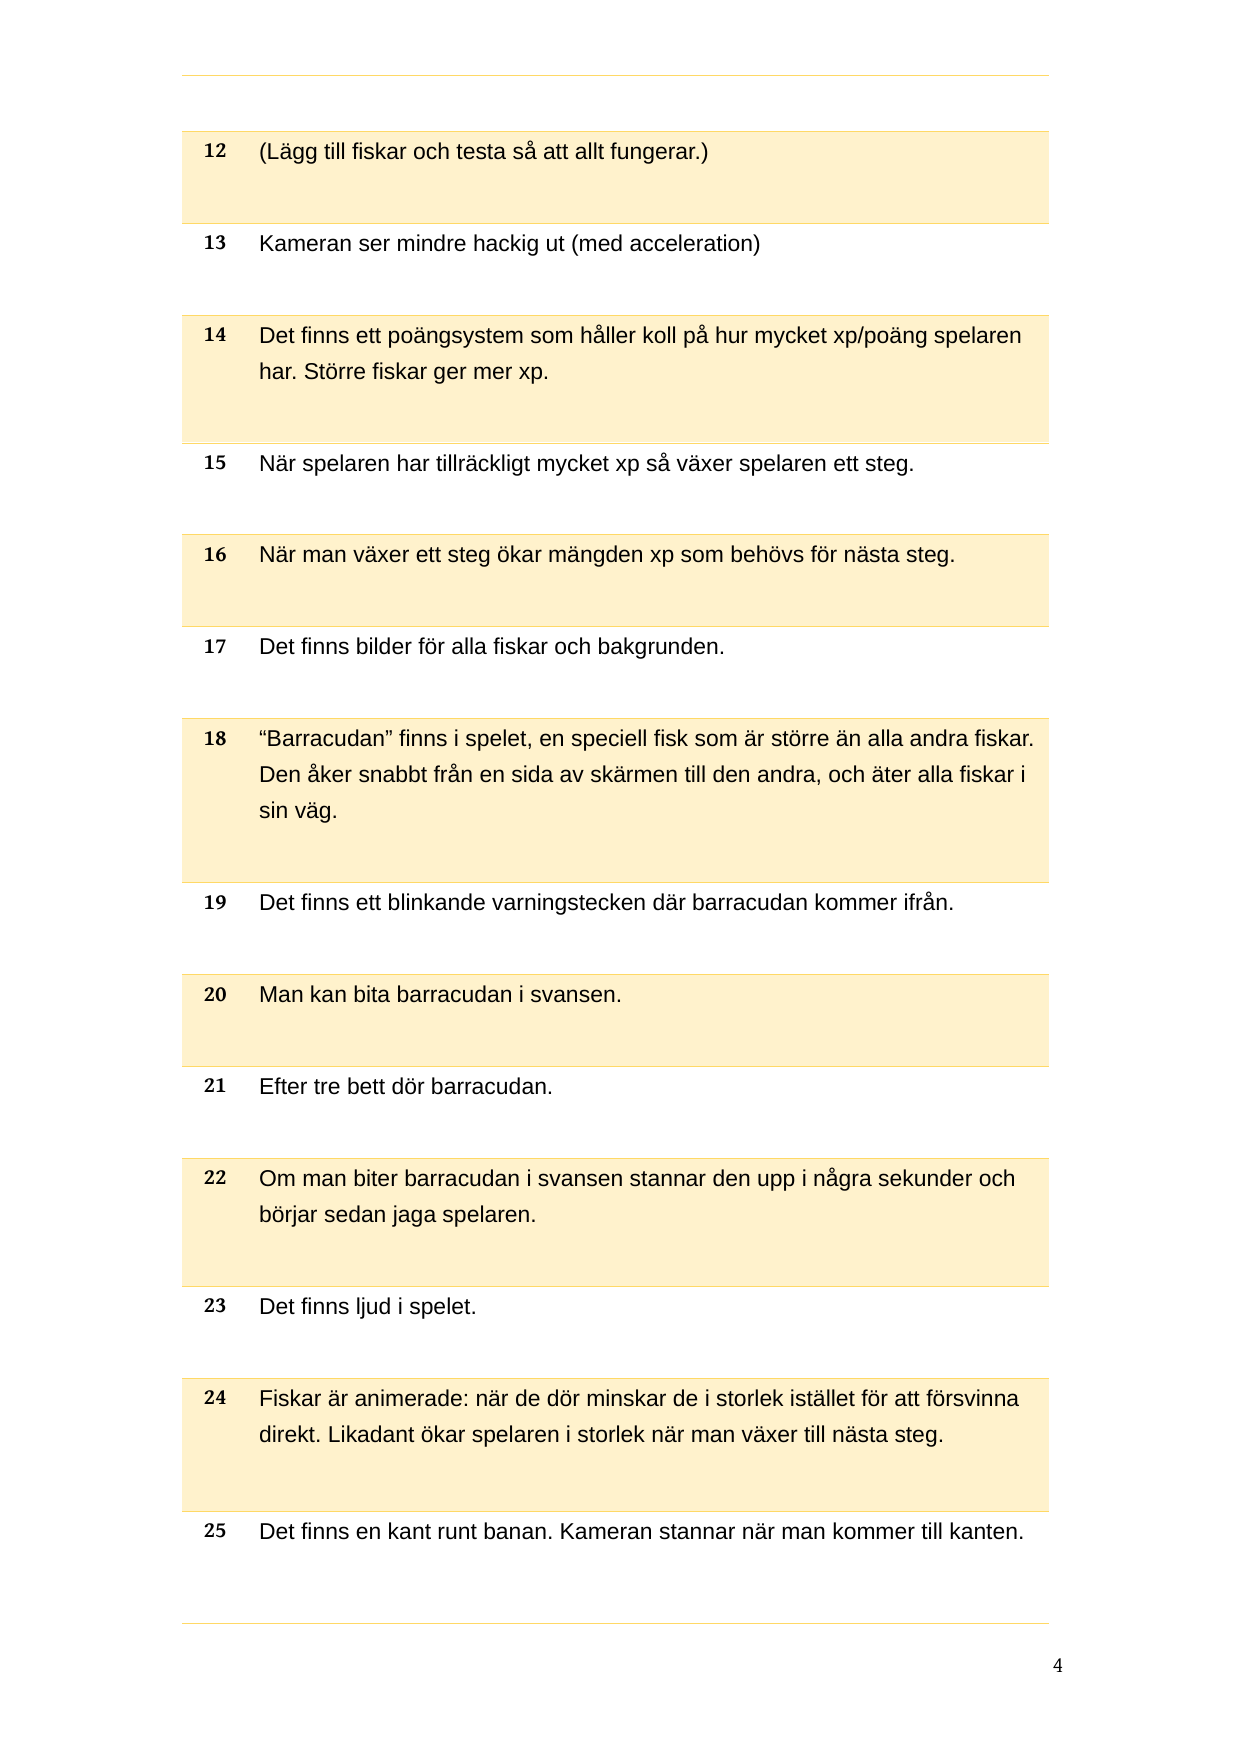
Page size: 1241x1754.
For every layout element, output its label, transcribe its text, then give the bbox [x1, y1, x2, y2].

table_cell Det finns ljud i spelet. [248, 1287, 1049, 1377]
table_cell Fiskar är animerade: när de dör minskar de i storlek istället för att försvinna direkt. Likadant ökar spelaren i storlek när man växer till nästa steg. [248, 1379, 1049, 1511]
table_cell Om man biter barracudan i svansen stannar den upp i några sekunder och börjar sedan jaga spelaren. [248, 1159, 1049, 1286]
table_cell När man växer ett steg ökar mängden xp som behövs för nästa steg. [248, 535, 1049, 626]
table_cell 17 [182, 627, 248, 718]
table_cell 25 [182, 1512, 248, 1623]
table_cell Det finns bilder för alla fiskar och bakgrunden. [248, 627, 1049, 718]
table_cell 23 [182, 1287, 248, 1377]
table_cell 14 [182, 316, 248, 442]
table_cell Kameran ser mindre hackig ut (med acceleration) [248, 224, 1049, 314]
table_cell (Lägg till fiskar och testa så att allt fungerar.) [248, 132, 1049, 223]
table_cell Det finns ett blinkande varningstecken där barracudan kommer ifrån. [248, 883, 1049, 974]
table_cell Man kan bita barracudan i svansen. [248, 975, 1049, 1066]
table_cell 18 [182, 719, 248, 882]
table_cell [248, 76, 1049, 131]
table_cell 24 [182, 1379, 248, 1511]
table_cell När spelaren har tillräckligt mycket xp så växer spelaren ett steg. [248, 444, 1049, 534]
table_cell Det finns en kant runt banan. Kameran stannar när man kommer till kanten. [248, 1512, 1049, 1623]
table_cell 15 [182, 444, 248, 534]
table_cell Det finns ett poängsystem som håller koll på hur mycket xp/poäng spelaren har. Större fiskar ger mer xp. [248, 316, 1049, 442]
table_cell 16 [182, 535, 248, 626]
table_cell 13 [182, 224, 248, 314]
table_cell “Barracudan” finns i spelet, en speciell fisk som är större än alla andra fiskar. Den åker snabbt från en sida av skärmen till den andra, och äter alla fiskar i sin väg. [248, 719, 1049, 882]
table_cell 20 [182, 975, 248, 1066]
table_cell 21 [182, 1067, 248, 1158]
table_cell [182, 76, 248, 131]
table_cell 12 [182, 132, 248, 223]
table_cell 22 [182, 1159, 248, 1286]
table_cell Efter tre bett dör barracudan. [248, 1067, 1049, 1158]
table_cell 19 [182, 883, 248, 974]
